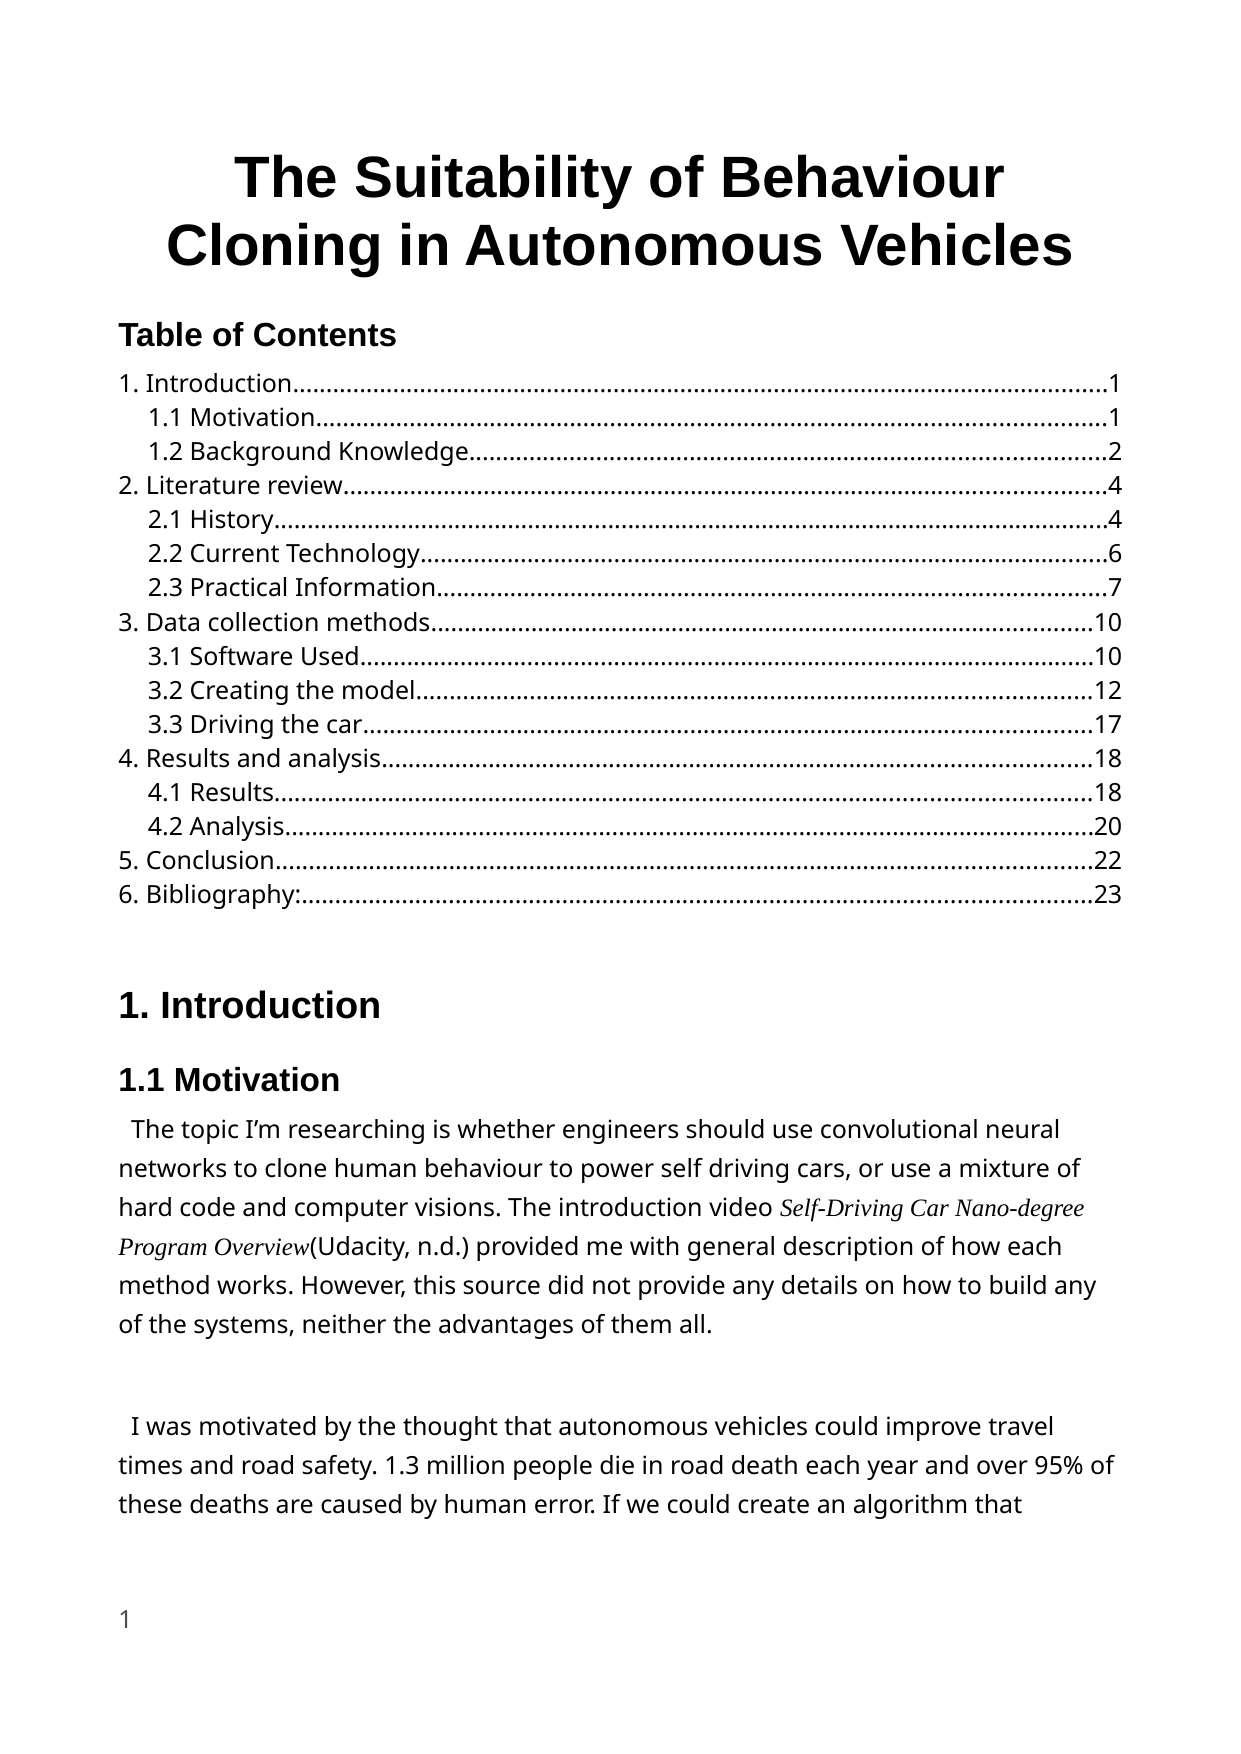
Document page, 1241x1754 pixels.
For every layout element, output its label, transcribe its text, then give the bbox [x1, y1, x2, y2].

text 1. Introduction 1 [118, 366, 1122, 400]
title The Suitability of Behaviour Cloning in Autonomous Vehicles [118, 143, 1122, 277]
text 3.3 Driving the car 17 [148, 706, 1122, 740]
text 4. Results and analysis 18 [118, 740, 1122, 774]
text 5. Conclusion 22 [118, 843, 1122, 877]
text The topic I’m researching is whether engineers should use convolutional neural networks to clone human behaviour to power self driving cars, or use a mixture of hard code and computer visions. The introduction video Self-Driving Car Nano-degree Program Overview(Udacity, n.d.) provided me with general description of how each method works. However, this source did not provide any details on how to build any of the systems, neither the advantages of them all. [118, 1111, 1122, 1341]
text 4.1 Results 18 [148, 774, 1122, 808]
text 1.1 Motivation 1 [148, 400, 1122, 434]
text 2. Literature review 4 [118, 468, 1122, 502]
text 2.1 History 4 [148, 502, 1122, 536]
subtitle 1.1 Motivation [118, 1060, 1122, 1099]
text 6. Bibliography: 23 [118, 877, 1122, 911]
text 3.1 Software Used 10 [148, 638, 1122, 672]
text 1.2 Background Knowledge 2 [148, 434, 1122, 468]
text 2.3 Practical Information 7 [148, 570, 1122, 604]
text 2.2 Current Technology 6 [148, 536, 1122, 570]
text 4.2 Analysis 20 [148, 808, 1122, 843]
text 3.2 Creating the model 12 [148, 672, 1122, 706]
text 3. Data collection methods 10 [118, 604, 1122, 638]
subtitle 1. Introduction [118, 983, 1122, 1027]
subtitle Table of Contents [118, 315, 1122, 353]
text I was motivated by the thought that autonomous vehicles could improve travel times and road safety. 1.3 million people die in road death each year and over 95% of these deaths are caused by human error. If we could create an algorithm that [118, 1408, 1122, 1521]
